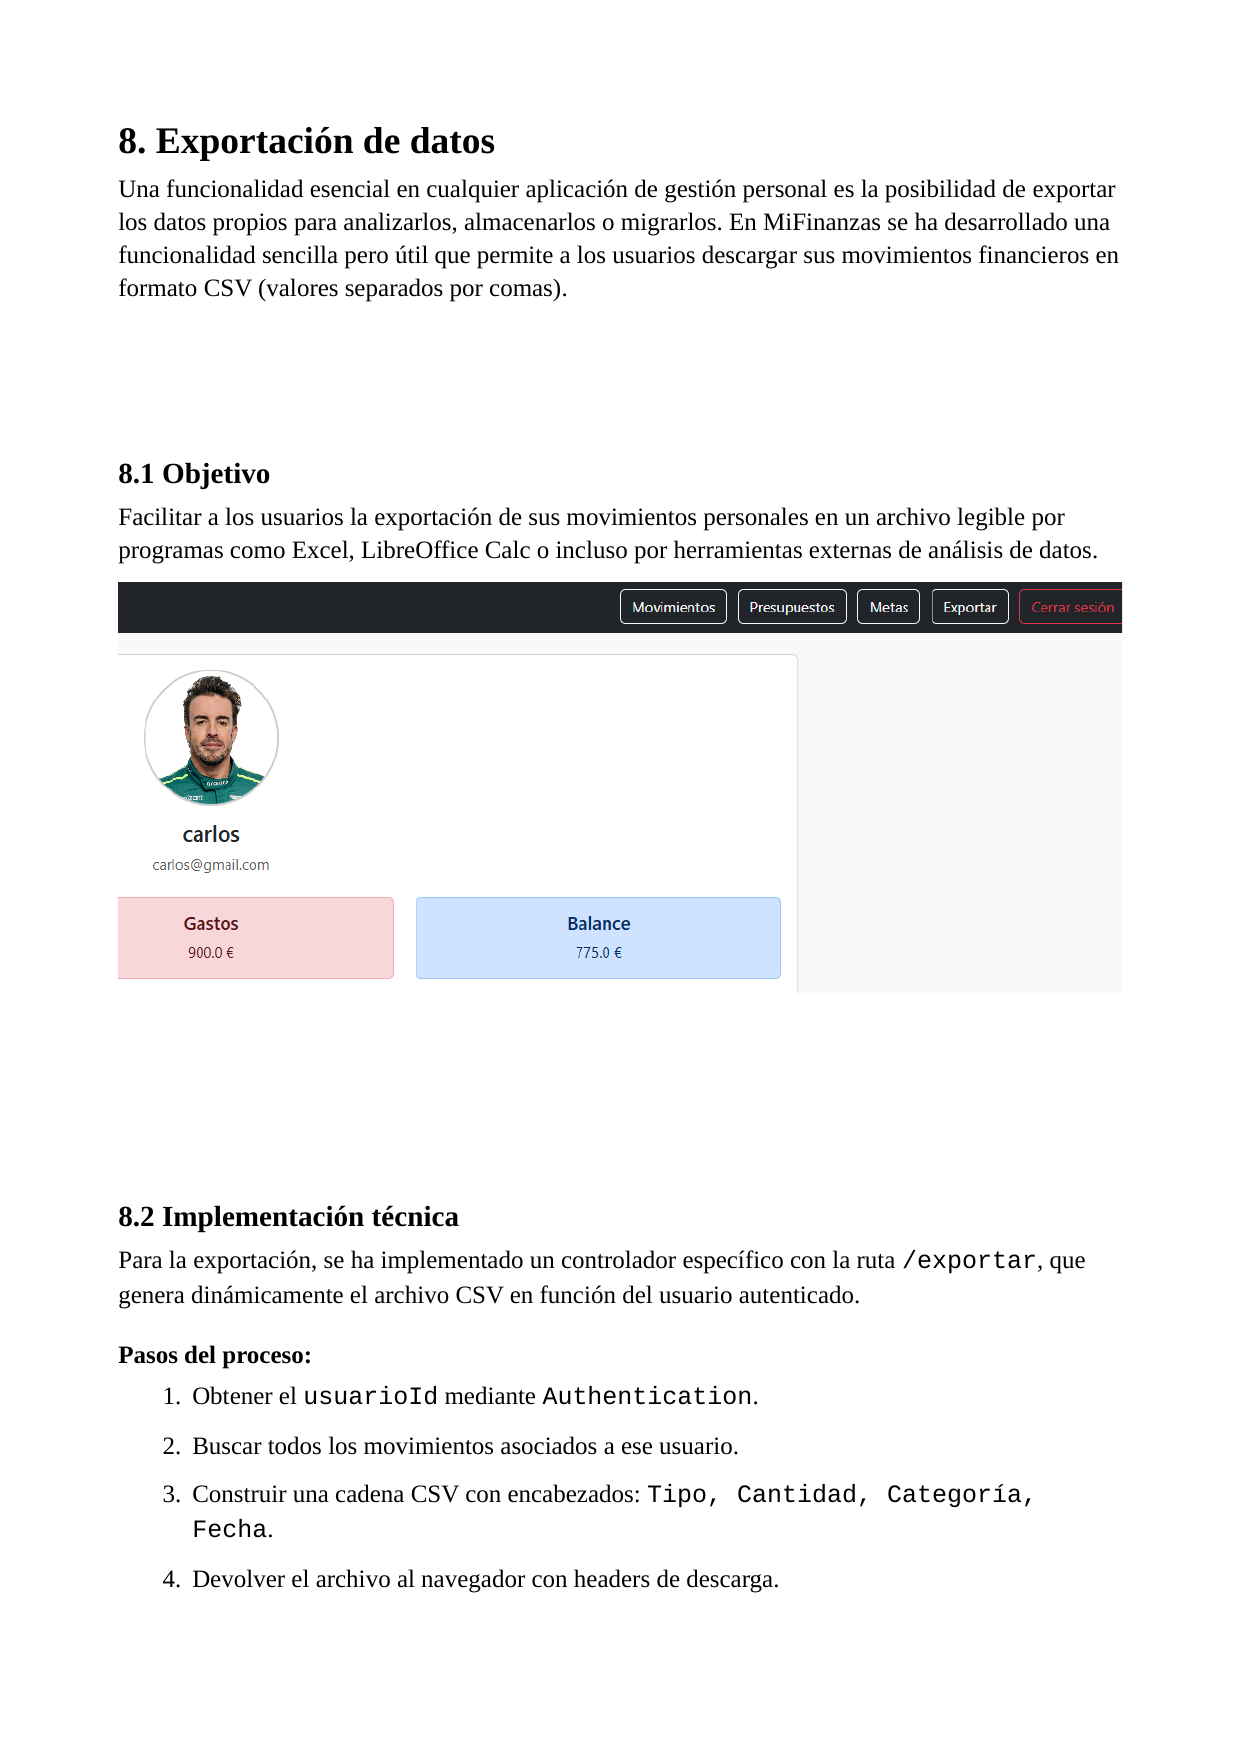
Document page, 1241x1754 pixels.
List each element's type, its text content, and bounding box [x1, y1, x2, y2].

list Devolver el archivo al navegador con headers de descarga. [162, 1564, 1122, 1593]
list Buscar todos los movimientos asociados a ese usuario. [162, 1431, 1122, 1460]
text Facilitar a los usuarios la exportación de sus movimientos personales en un archivo legible por programas como Excel, LibreOffice Calc o incluso por herramientas externas de análisis de datos. [118, 502, 1122, 564]
text Una funcionalidad esencial en cualquier aplicación de gestión personal es la posibilidad de exportar los datos propios para analizarlos, almacenarlos o migrarlos. En MiFinanzas se ha desarrollado una funcionalidad sencilla pero útil que permite a los usuarios descargar sus movimientos financieros en formato CSV (valores separados por comas). [118, 174, 1122, 302]
picture [118, 582, 1123, 993]
text Para la exportación, se ha implementado un controlador específico con la ruta /exportar, que genera dinámicamente el archivo CSV en función del usuario autenticado. [118, 1245, 1122, 1309]
list Construir una cadena CSV con encabezados: Tipo, Cantidad, Categoría, Fecha. [162, 1479, 1122, 1545]
subtitle 8.1 Objetivo [118, 456, 1122, 490]
list Obtener el usuarioId mediante Authentication. [162, 1381, 1122, 1412]
subtitle 8.2 Implementación técnica [118, 1199, 1122, 1232]
subtitle 8. Exportación de datos [118, 118, 1122, 161]
subtitle Pasos del proceso: [118, 1340, 1122, 1369]
